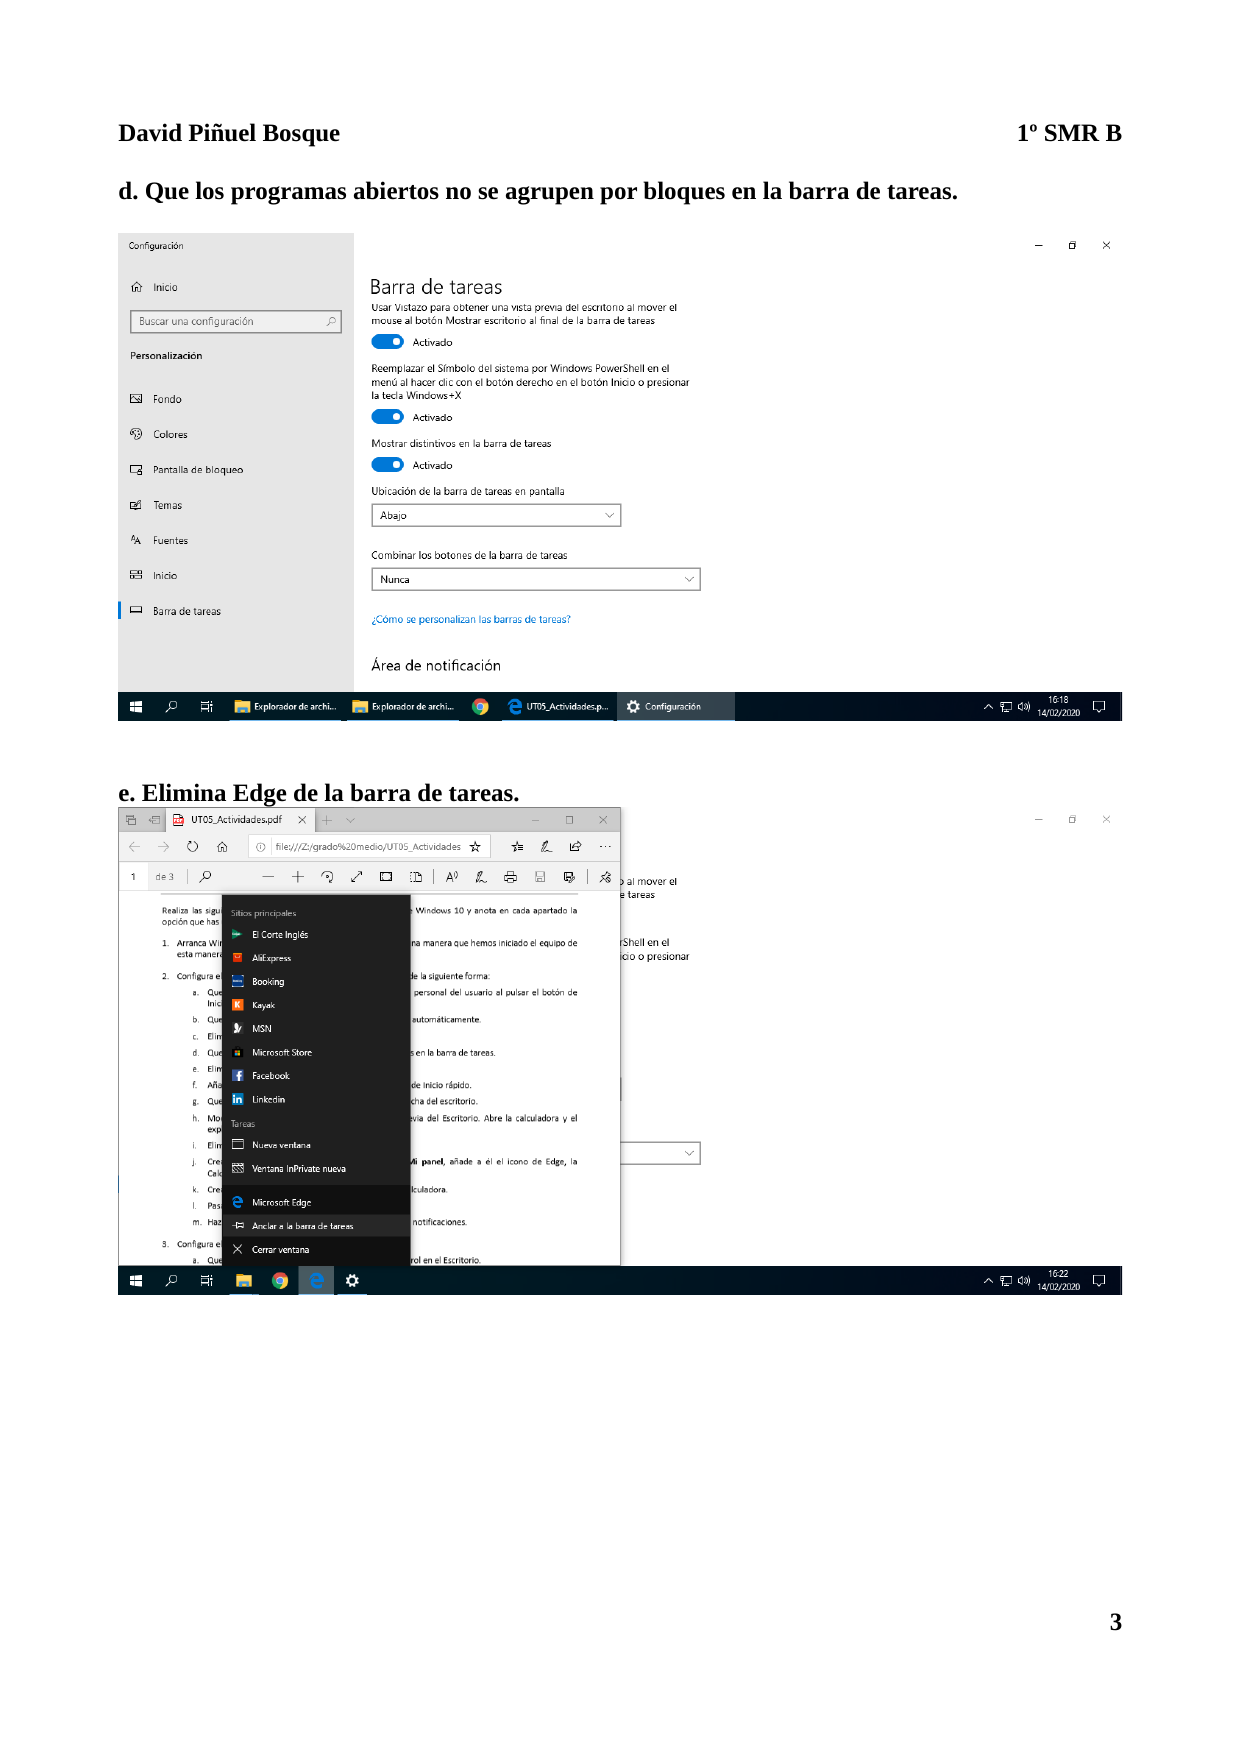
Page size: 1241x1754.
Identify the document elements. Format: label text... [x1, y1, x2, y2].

picture [118, 233, 1123, 721]
text d. Que los programas abiertos no se agrupen por bloques en la barra de tareas. [118, 176, 1122, 205]
text e. Elimina Edge de la barra de tareas. [118, 778, 1122, 807]
picture [118, 807, 1123, 1295]
